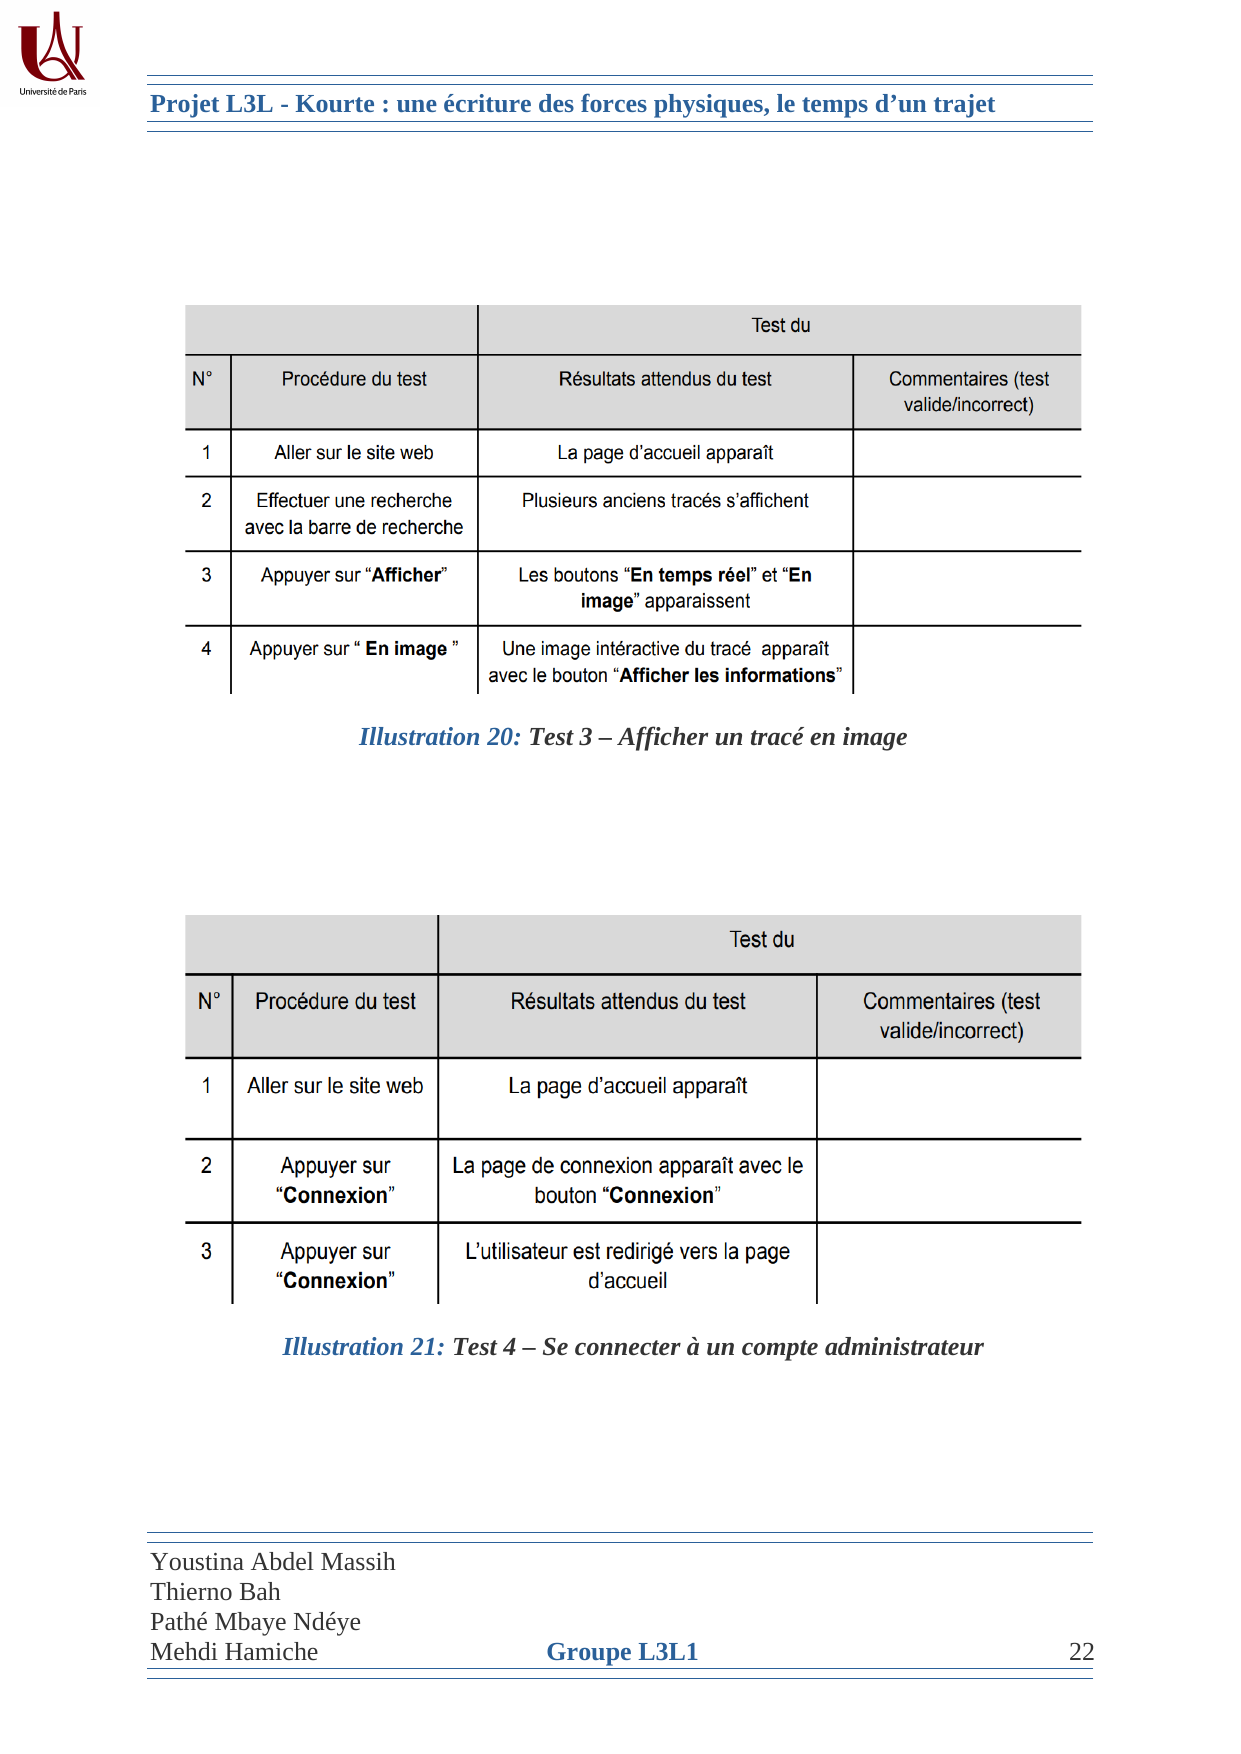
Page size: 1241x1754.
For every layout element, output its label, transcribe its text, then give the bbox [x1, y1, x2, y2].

picture [0, 0, 101, 107]
text Illustration 21: Test 4 – Se connecter à un compte administrateur [185, 1304, 1081, 1361]
text Illustration 20: Test 3 – Afficher un tracé en image [185, 694, 1081, 751]
picture [185, 305, 1082, 694]
picture [185, 915, 1082, 1304]
